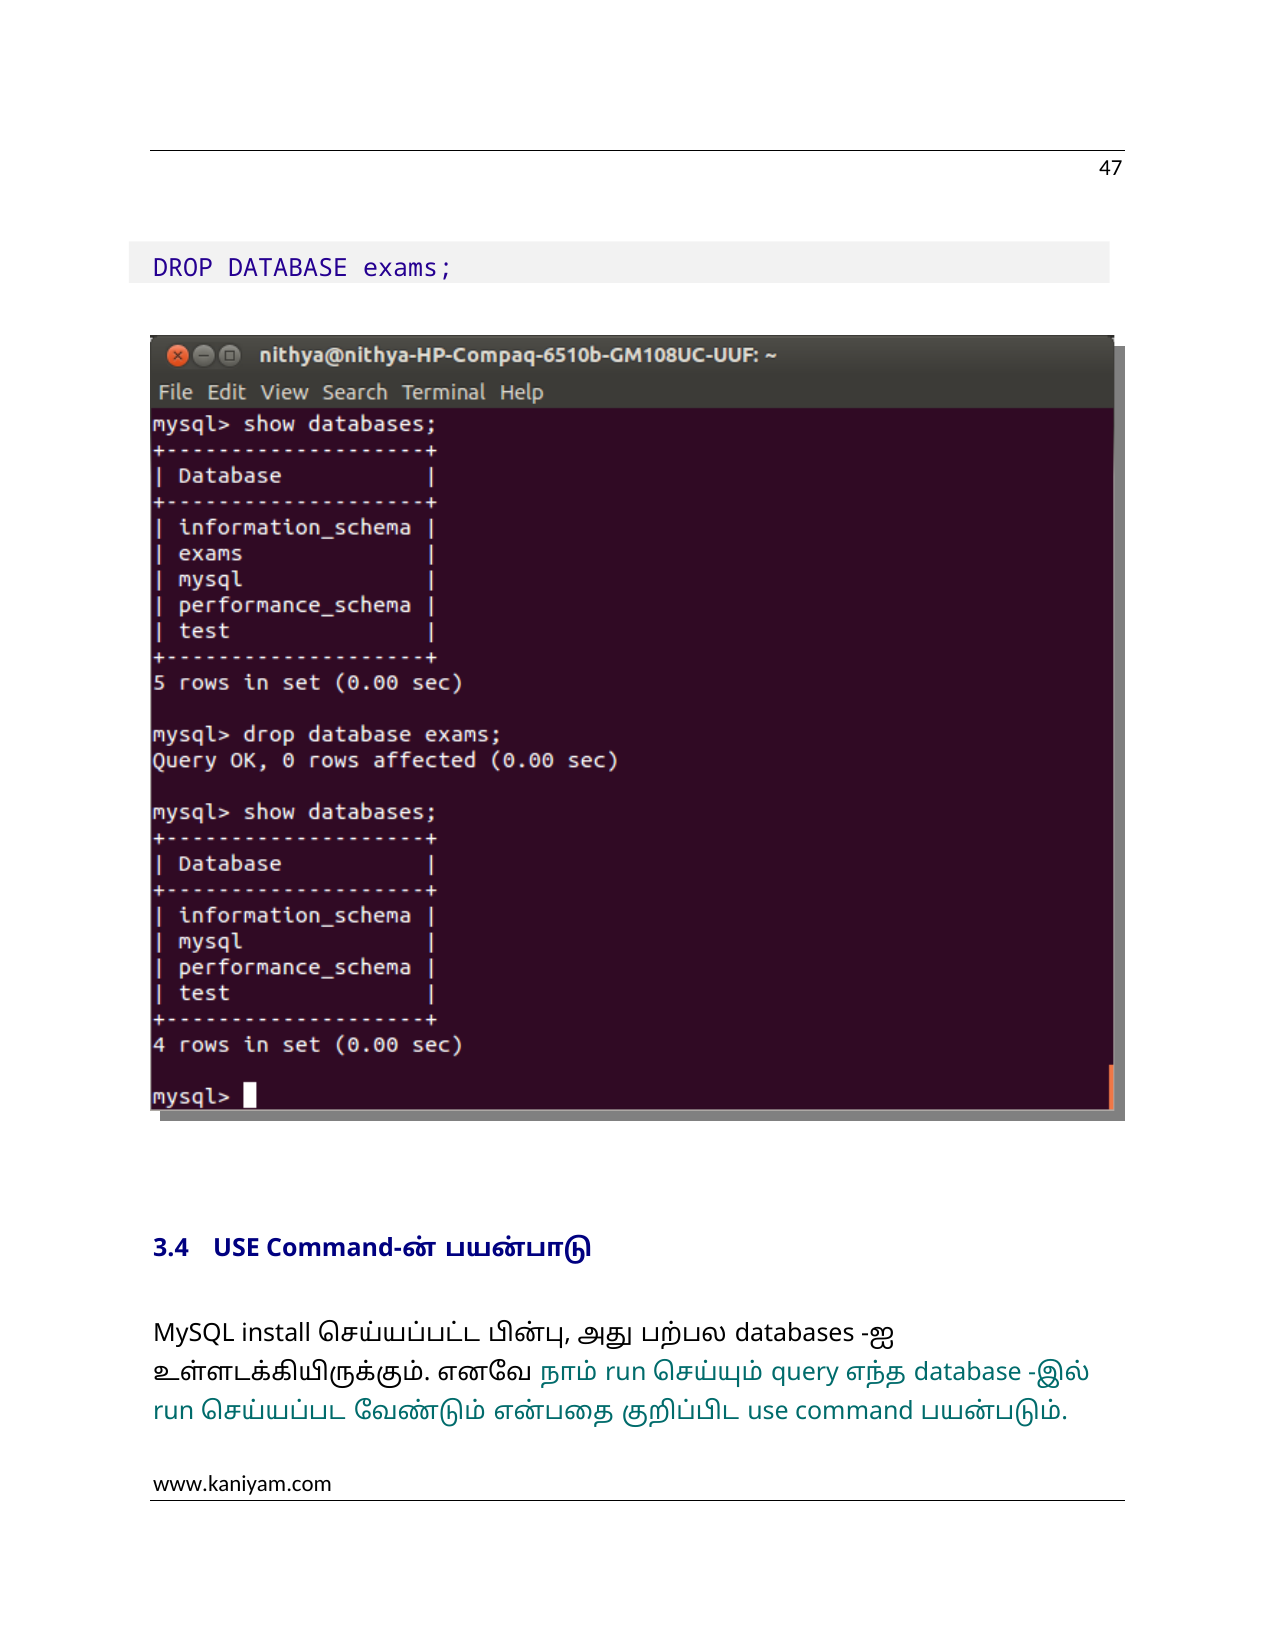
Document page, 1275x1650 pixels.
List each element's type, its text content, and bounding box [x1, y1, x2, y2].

picture [150, 335, 1115, 1111]
text DROP DATABASE exams; [153, 250, 1122, 284]
subtitle USE Command-ன் பயன்பாடு [153, 1229, 1122, 1264]
text MySQL install செய்யப்பட்ட பின்பு, அது பற்பல databases -ஐ உள்ளடக்கியிருக்கும். எனவே நாம் run செய்யும் query எந்த database -இல் run செய்யப்பட வேண்டும் என்பதை குறிப்பிட use command பயன்படும். [153, 1314, 1122, 1427]
